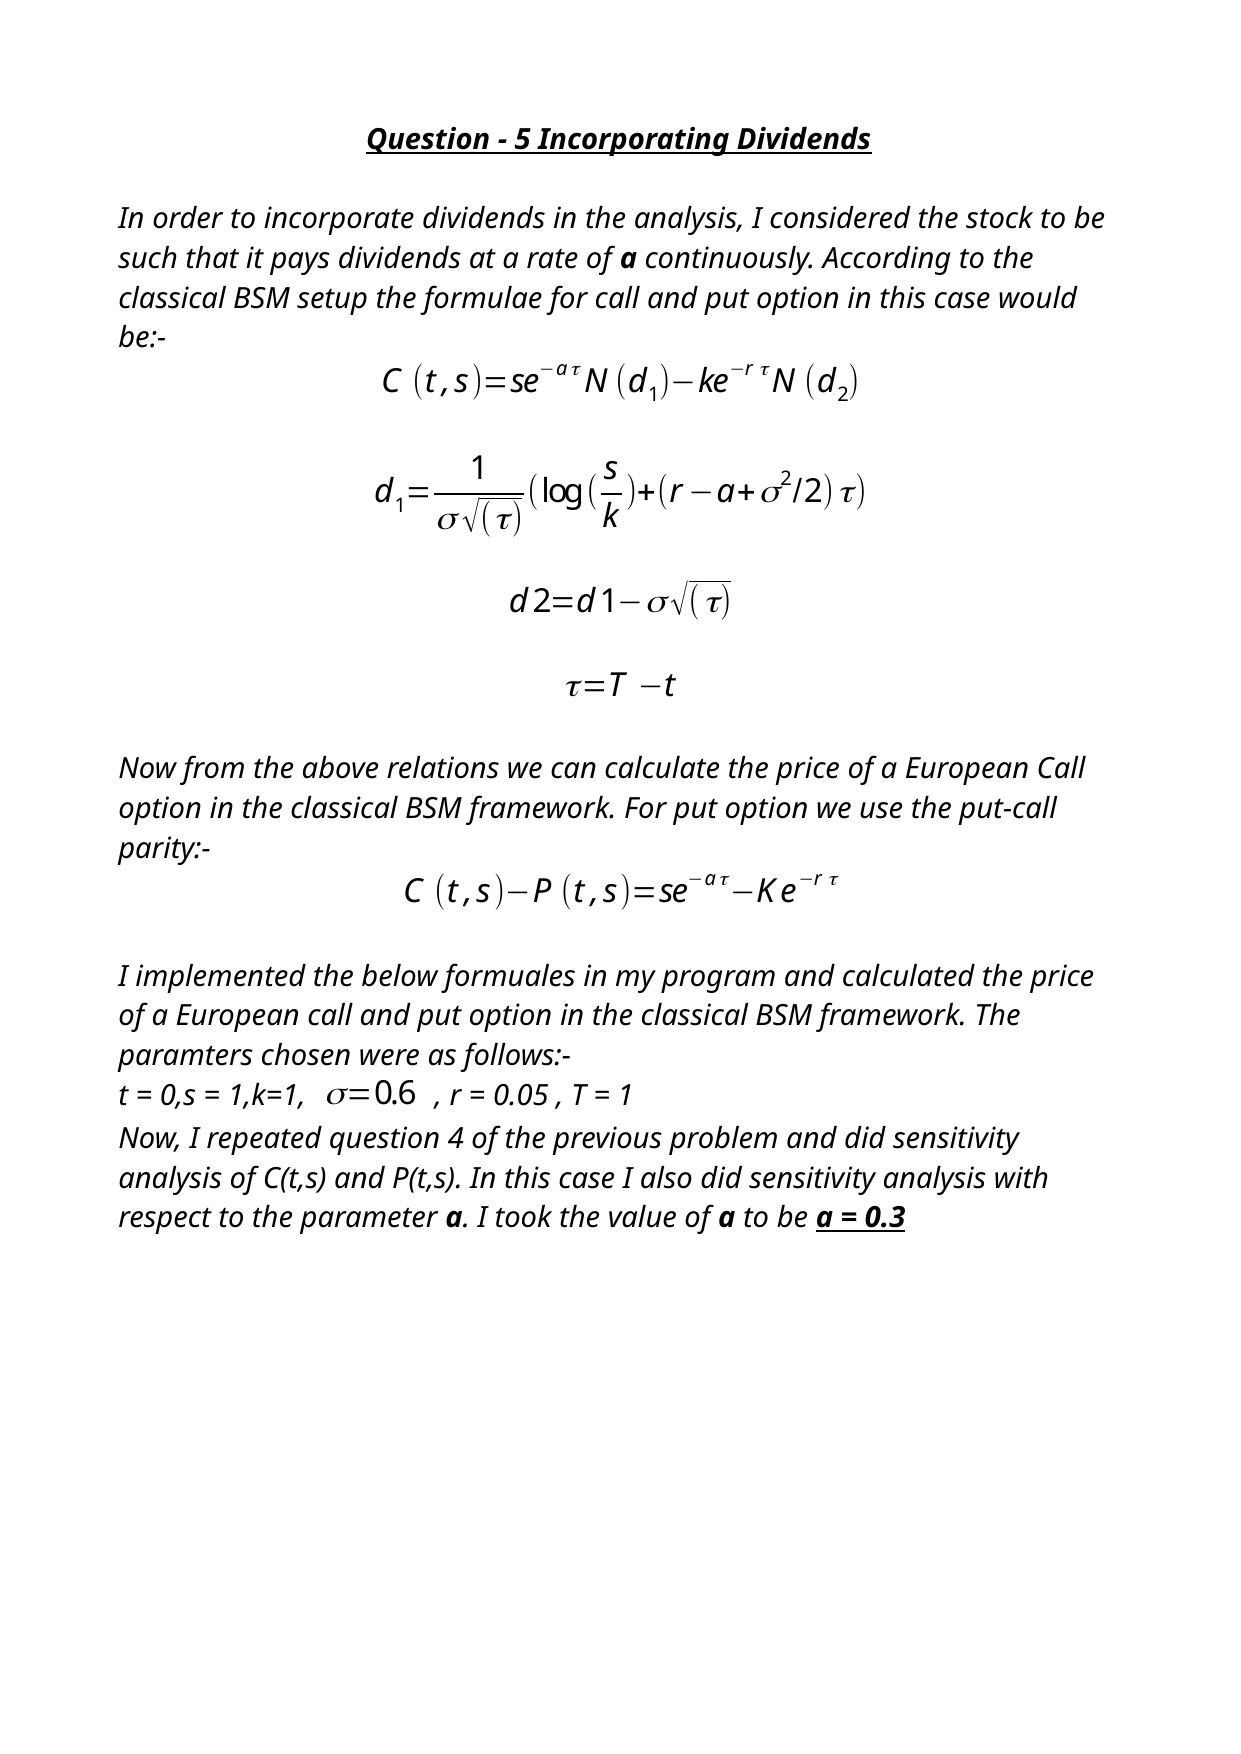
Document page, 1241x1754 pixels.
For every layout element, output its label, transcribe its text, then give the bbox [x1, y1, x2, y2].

text Now, I repeated question 4 of the previous problem and did sensitivity analysis of C(t,s) and P(t,s). In this case I also did sensitivity analysis with respect to the parameter a. I took the value of a to be a = 0.3 [118, 1117, 1122, 1236]
text Now from the above relations we can calculate the price of a European Call option in the classical BSM framework. For put option we use the put-call parity:- [118, 748, 1122, 867]
text t = 0,s = 1,k=1,, r = 0.05 , T = 1 [118, 1074, 1122, 1117]
text Question - 5 Incorporating Dividends [118, 118, 1122, 158]
text I implemented the below formuales in my program and calculated the price of a European call and put option in the classical BSM framework. The paramters chosen were as follows:- [118, 955, 1122, 1074]
text In order to incorporate dividends in the analysis, I considered the stock to be such that it pays dividends at a rate of a continuously. According to the classical BSM setup the formulae for call and put option in this case would be:- [118, 197, 1122, 356]
